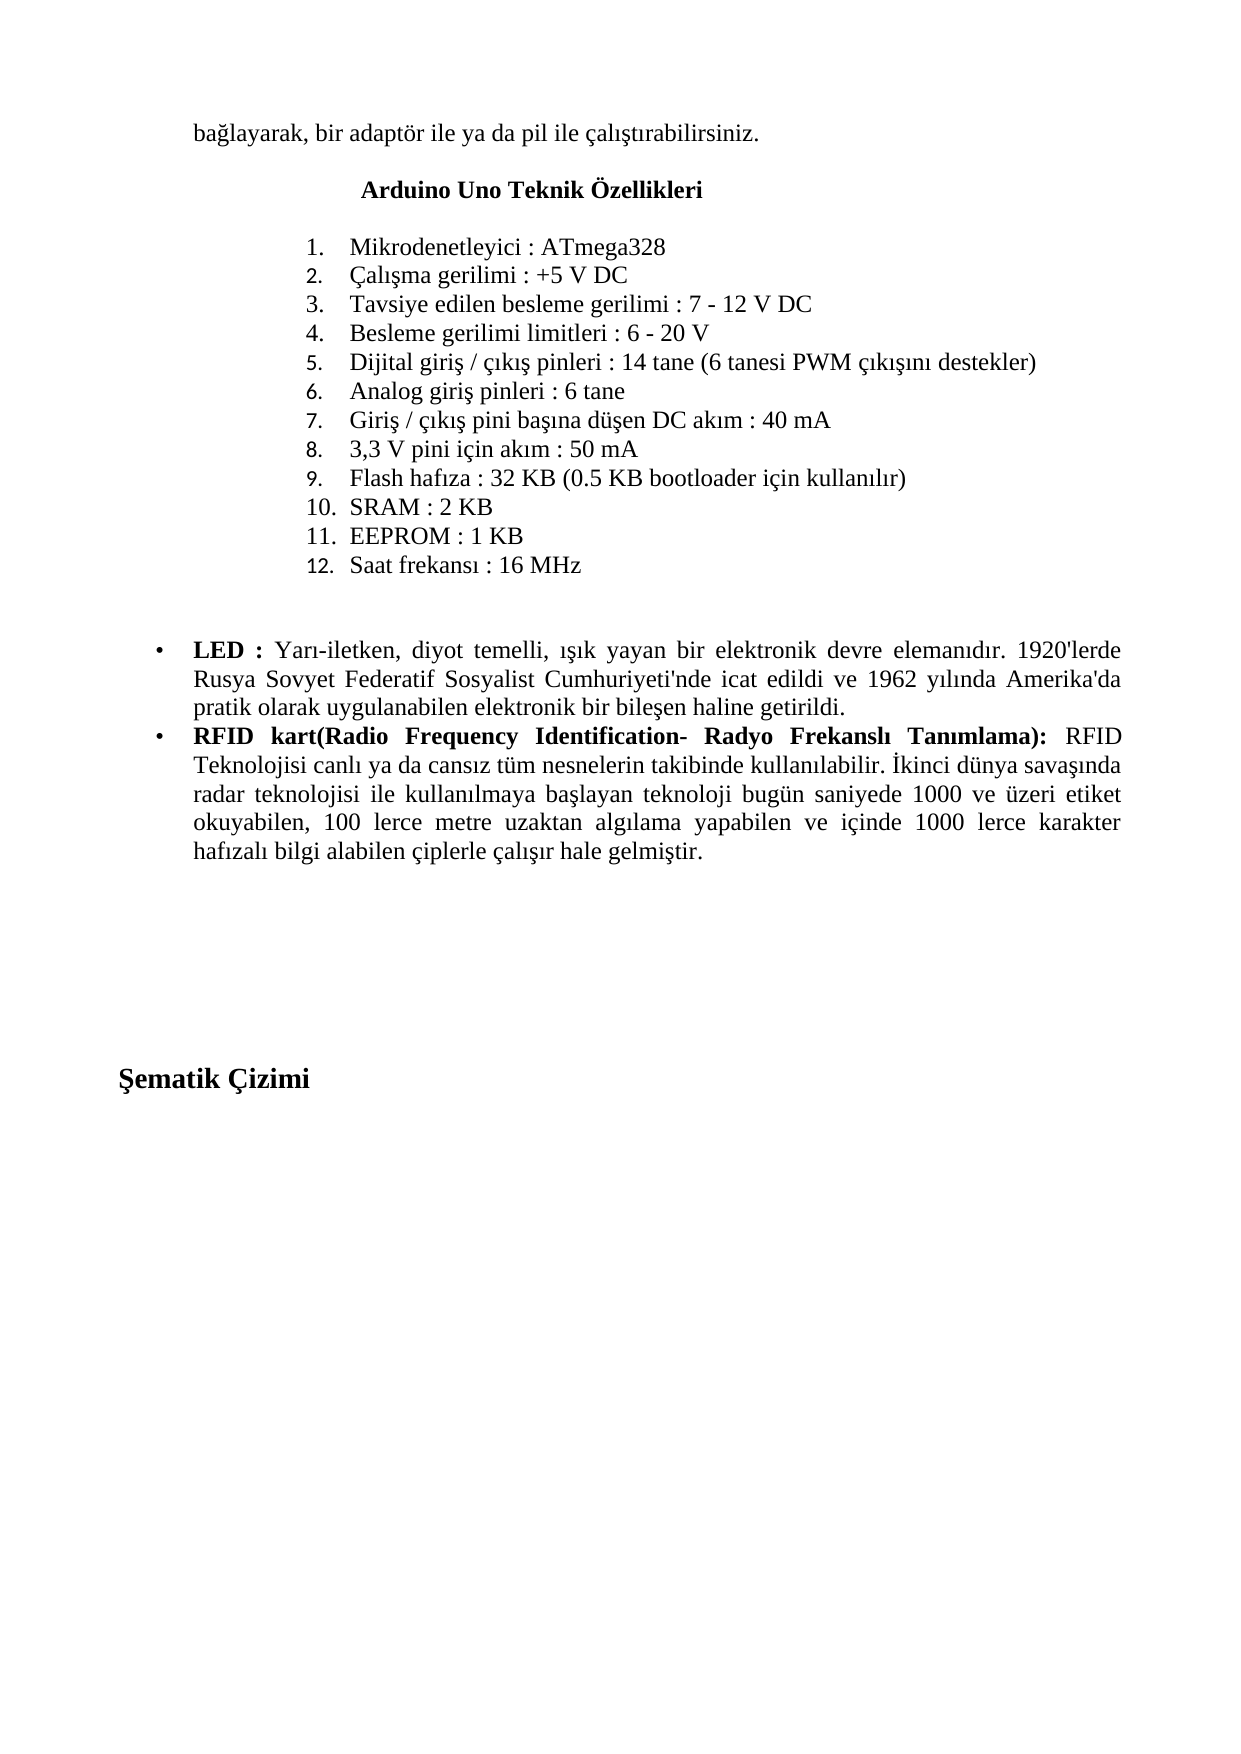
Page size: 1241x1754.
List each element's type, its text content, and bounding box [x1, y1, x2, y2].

list Analog giriş pinleri : 6 tane [306, 376, 1122, 405]
list Flash hafıza : 32 KB (0.5 KB bootloader için kullanılır) [306, 463, 1122, 492]
list bağlayarak, bir adaptör ile ya da pil ile çalıştırabilirsiniz. [156, 118, 1122, 147]
list Besleme gerilimi limitleri : 6 - 20 V [306, 318, 1122, 347]
list Çalışma gerilimi : +5 V DC [306, 260, 1122, 289]
list Saat frekansı : 16 MHz [306, 550, 1122, 579]
list EEPROM : 1 KB [306, 521, 1122, 550]
list RFID kart(Radio Frequency Identification- Radyo Frekanslı Tanımlama): RFID Teknolojisi canlı ya da cansız tüm nesnelerin takibinde kullanılabilir. İkinci dünya savaşında radar teknolojisi ile kullanılmaya başlayan teknoloji bugün saniyede 1000 ve üzeri etiket okuyabilen, 100 lerce metre uzaktan algılama yapabilen ve içinde 1000 lerce karakter hafızalı bilgi alabilen çiplerle çalışır hale gelmiştir. [156, 721, 1122, 865]
list 3,3 V pini için akım : 50 mA [306, 434, 1122, 463]
list Dijital giriş / çıkış pinleri : 14 tane (6 tanesi PWM çıkışını destekler) [306, 347, 1122, 376]
list LED : Yarı-iletken, diyot temelli, ışık yayan bir elektronik devre elemanıdır. 1920'lerde Rusya Sovyet Federatif Sosyalist Cumhuriyeti'nde icat edildi ve 1962 yılında Amerika'da pratik olarak uygulanabilen elektronik bir bileşen haline getirildi. [156, 635, 1122, 721]
list Mikrodenetleyici : ATmega328 [306, 232, 1122, 260]
text Arduino Uno Teknik Özellikleri [118, 175, 1122, 204]
list Tavsiye edilen besleme gerilimi : 7 - 12 V DC [306, 289, 1122, 318]
list Giriş / çıkış pini başına düşen DC akım : 40 mA [306, 405, 1122, 434]
text Şematik Çizimi [118, 1061, 1122, 1094]
list SRAM : 2 KB [306, 492, 1122, 521]
